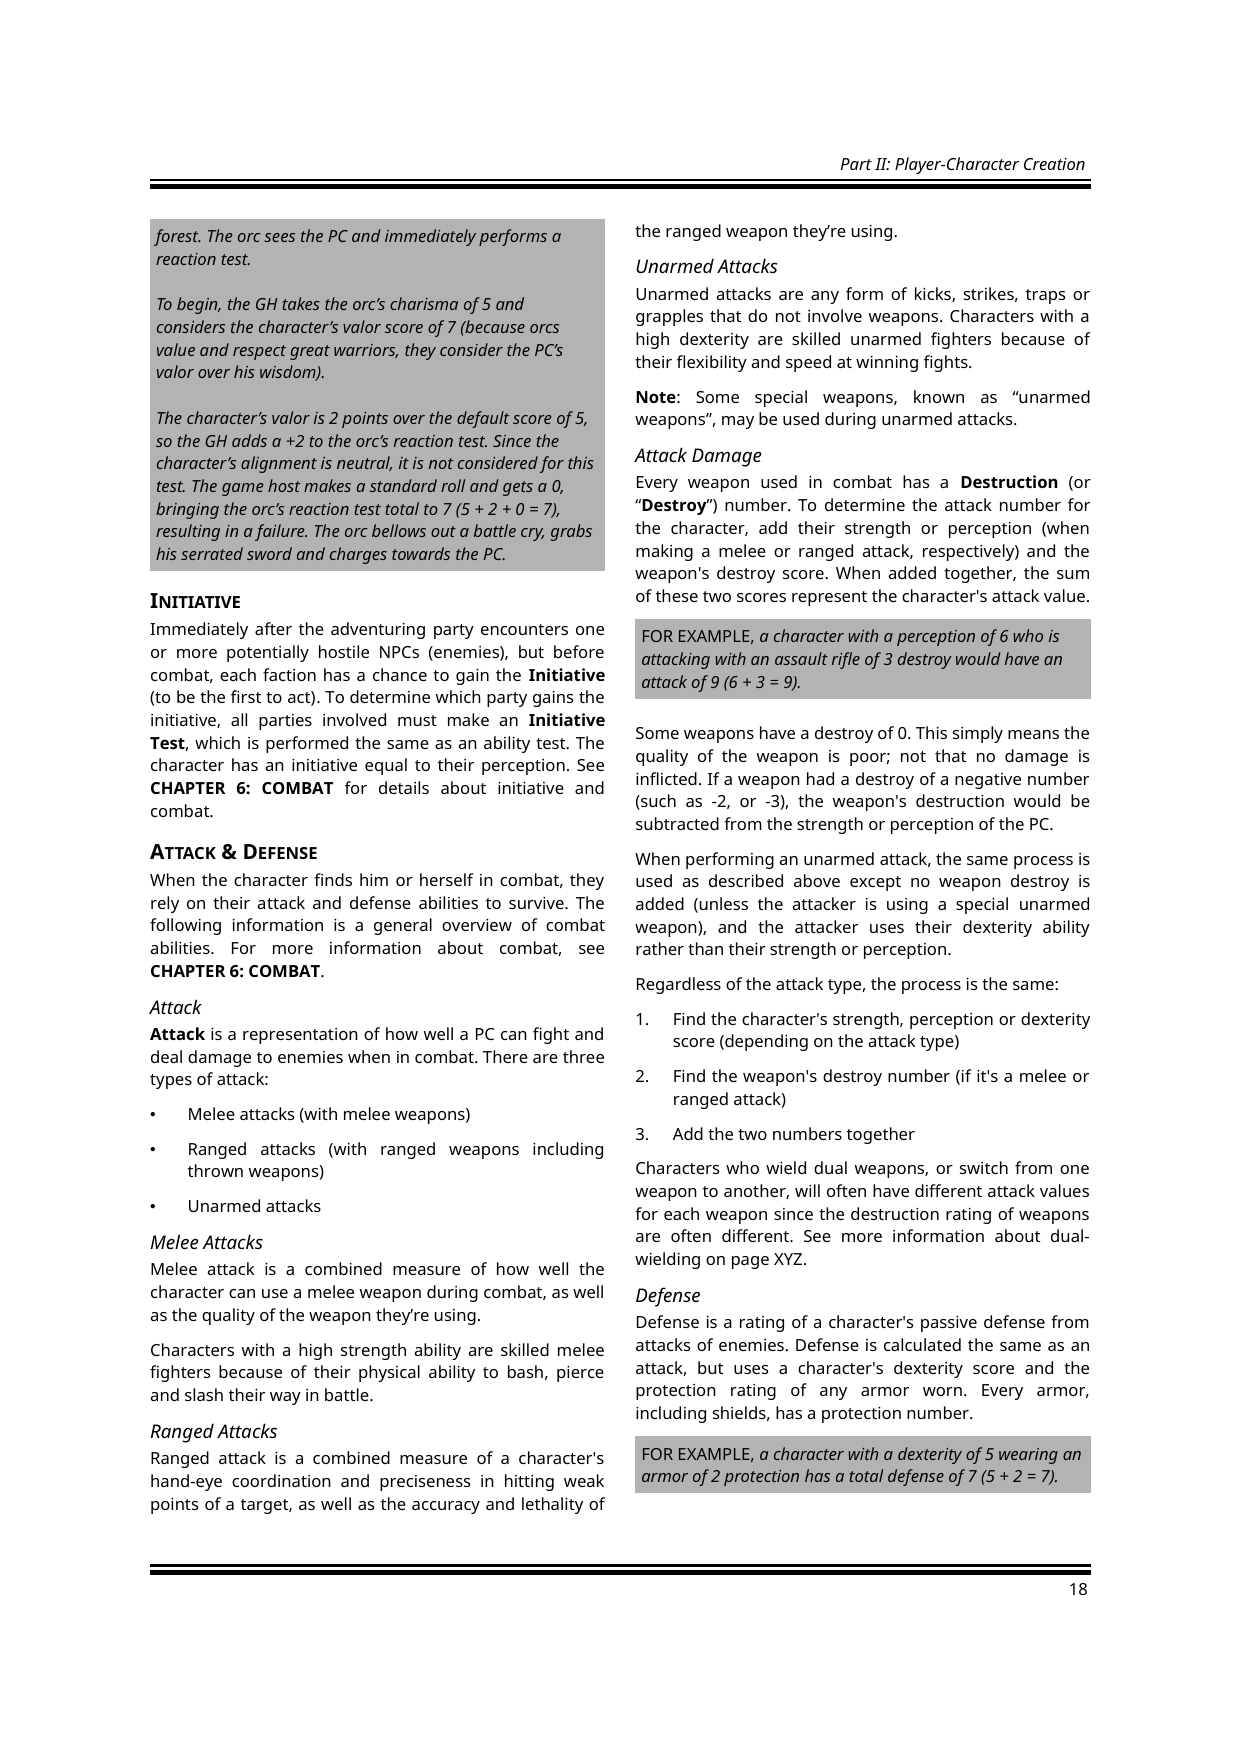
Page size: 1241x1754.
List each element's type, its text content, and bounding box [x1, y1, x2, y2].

table_header forest. The orc sees the PC and immediately performs a reaction test. To begin, the GH takes the orc’s charisma of 5 and considers the character’s valor score of 7 (because orcs value and respect great warriors, they consider the PC’s valor over his wisdom). The character’s valor is 2 points over the default score of 5, so the GH adds a +2 to the orc’s reaction test. Since the character’s alignment is neutral, it is not considered for this test. The game host makes a standard roll and gets a 0, bringing the orc’s reaction test total to 7 (5 + 2 + 0 = 7), resulting in a failure. The orc bellows out a battle cry, grabs his serrated sword and charges towards the PC. [150, 219, 605, 571]
list Melee attacks (with melee weapons) [150, 1103, 605, 1125]
text Attack is a representation of how well a PC can fight and deal damage to enemies when in combat. There are three types of attack: [150, 1023, 605, 1091]
text Ranged Attacks [150, 1418, 605, 1444]
list Ranged attacks (with ranged weapons including thrown weapons) [150, 1137, 605, 1183]
text Unarmed attacks are any form of kicks, strikes, traps or grapples that do not involve weapons. Characters with a high dexterity are skilled unarmed fighters because of their flexibility and speed at winning fights. [635, 282, 1091, 373]
text Ranged attack is a combined measure of a character's hand-eye coordination and preciseness in hitting weak points of a target, as well as the accuracy and lethality of [150, 1447, 605, 1515]
list Find the weapon's destroy number (if it's a melee or ranged attack) [635, 1065, 1091, 1110]
list Find the character's strength, perception or dexterity score (depending on the attack type) [635, 1007, 1091, 1053]
text Every weapon used in combat has a Destruction (or “Destroy”) number. To determine the attack number for the character, add their strength or perception (when making a melee or ranged attack, respectively) and the weapon's destroy score. When added together, the sum of these two scores represent the character's attack value. [635, 471, 1091, 607]
text Some weapons have a destroy of 0. This simply means the quality of the weapon is poor; not that no damage is inflicted. If a weapon had a destroy of a negative number (such as -2, or -3), the weapon's destruction would be subtracted from the strength or perception of the PC. [635, 699, 1091, 835]
text Defense [635, 1282, 1091, 1308]
subtitle Initiative [150, 586, 605, 615]
text Attack Damage [635, 443, 1091, 468]
text Characters who wield dual weapons, or switch from one weapon to another, will often have different attack values for each weapon since the destruction rating of weapons are often different. See more information about dual-wielding on page XYZ. [635, 1157, 1091, 1270]
text Melee attack is a combined measure of how well the character can use a melee weapon during combat, as well as the quality of the weapon they’re using. [150, 1258, 605, 1326]
list Add the two numbers together [635, 1122, 1091, 1145]
table_header FOR EXAMPLE, a character with a perception of 6 who is attacking with an assault rifle of 3 destroy would have an attack of 9 (6 + 3 = 9). [635, 619, 1091, 699]
text Immediately after the adventuring party encounters one or more potentially hostile NPCs (enemies), but before combat, each faction has a chance to gain the Initiative (to be the first to act). To determine which party gains the initiative, all parties involved must make an Initiative Test, which is performed the same as an ability test. The character has an initiative equal to their perception. See CHAPTER 6: COMBAT for details about initiative and combat. [150, 618, 605, 822]
subtitle Attack & Defense [150, 837, 605, 866]
table_header FOR EXAMPLE, a character with a dexterity of 5 wearing an armor of 2 protection has a total defense of 7 (5 + 2 = 7). [635, 1436, 1091, 1493]
list Unarmed attacks [150, 1195, 605, 1217]
text the ranged weapon they’re using. [635, 219, 1091, 242]
text Regardless of the attack type, the process is the same: [635, 973, 1091, 995]
text Attack [150, 994, 605, 1019]
text When performing an unarmed attack, the same process is used as described above except no weapon destroy is added (unless the attacker is using a special unarmed weapon), and the attacker uses their dexterity ability rather than their strength or perception. [635, 847, 1091, 961]
text Melee Attacks [150, 1229, 605, 1255]
text Unarmed Attacks [635, 254, 1091, 279]
text Note: Some special weapons, known as “unarmed weapons”, may be used during unarmed attacks. [635, 385, 1091, 431]
text Characters with a high strength ability are skilled melee fighters because of their physical ability to bash, pierce and slash their way in battle. [150, 1338, 605, 1406]
text When the character finds him or herself in combat, they rely on their attack and defense abilities to survive. The following information is a general overview of combat abilities. For more information about combat, see CHAPTER 6: COMBAT. [150, 868, 605, 982]
text Defense is a rating of a character's passive defense from attacks of enemies. Defense is calculated the same as an attack, but uses a character's dexterity score and the protection rating of any armor worn. Every armor, including shields, has a protection number. [635, 1311, 1091, 1424]
